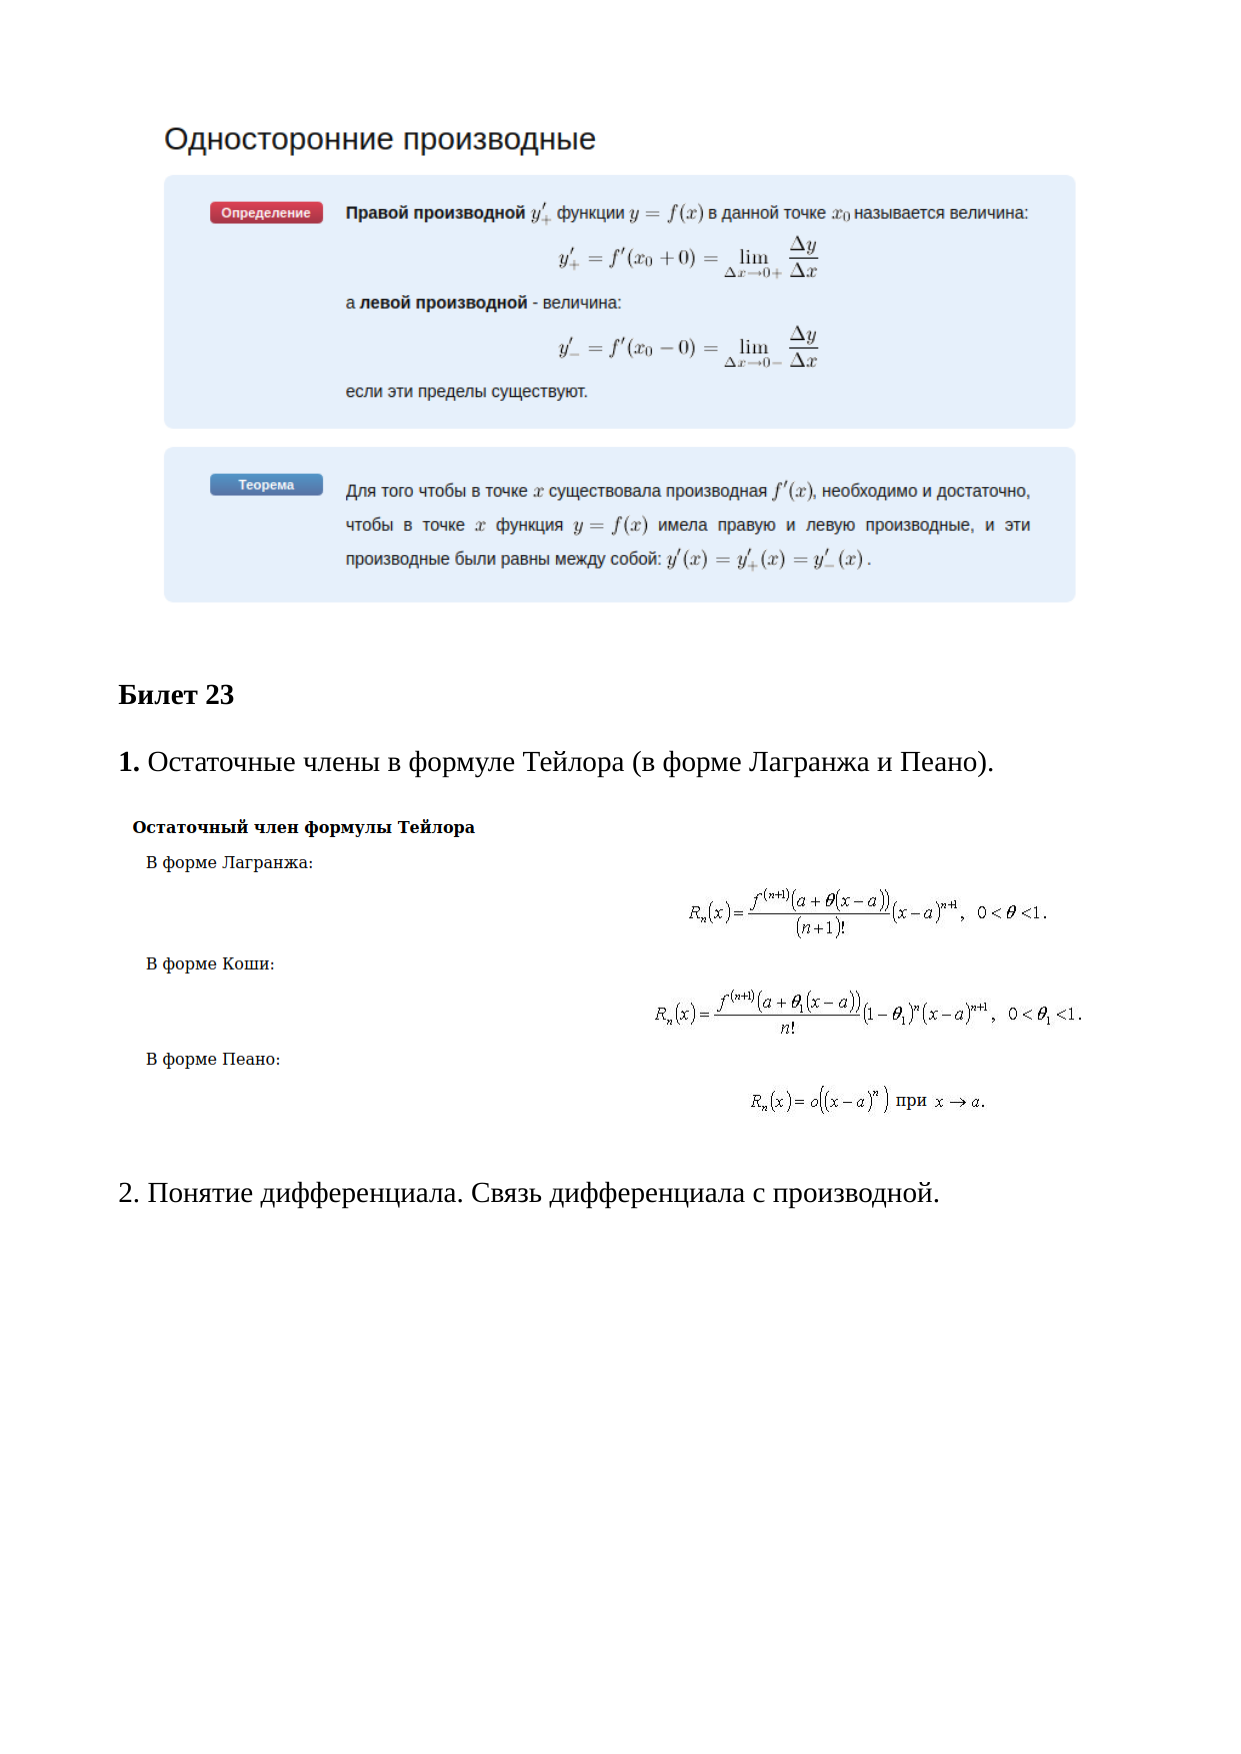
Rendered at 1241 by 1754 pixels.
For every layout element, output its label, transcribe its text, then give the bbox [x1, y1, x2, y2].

picture [118, 811, 1123, 1142]
subtitle 1. Остаточные члены в формуле Тейлора (в форме Лагранжа и Пеано). [118, 744, 1122, 778]
subtitle 2. Понятие дифференциала. Связь дифференциала с производной. [118, 1175, 1122, 1208]
subtitle Билет 23 [118, 677, 1122, 711]
picture [118, 118, 1123, 611]
